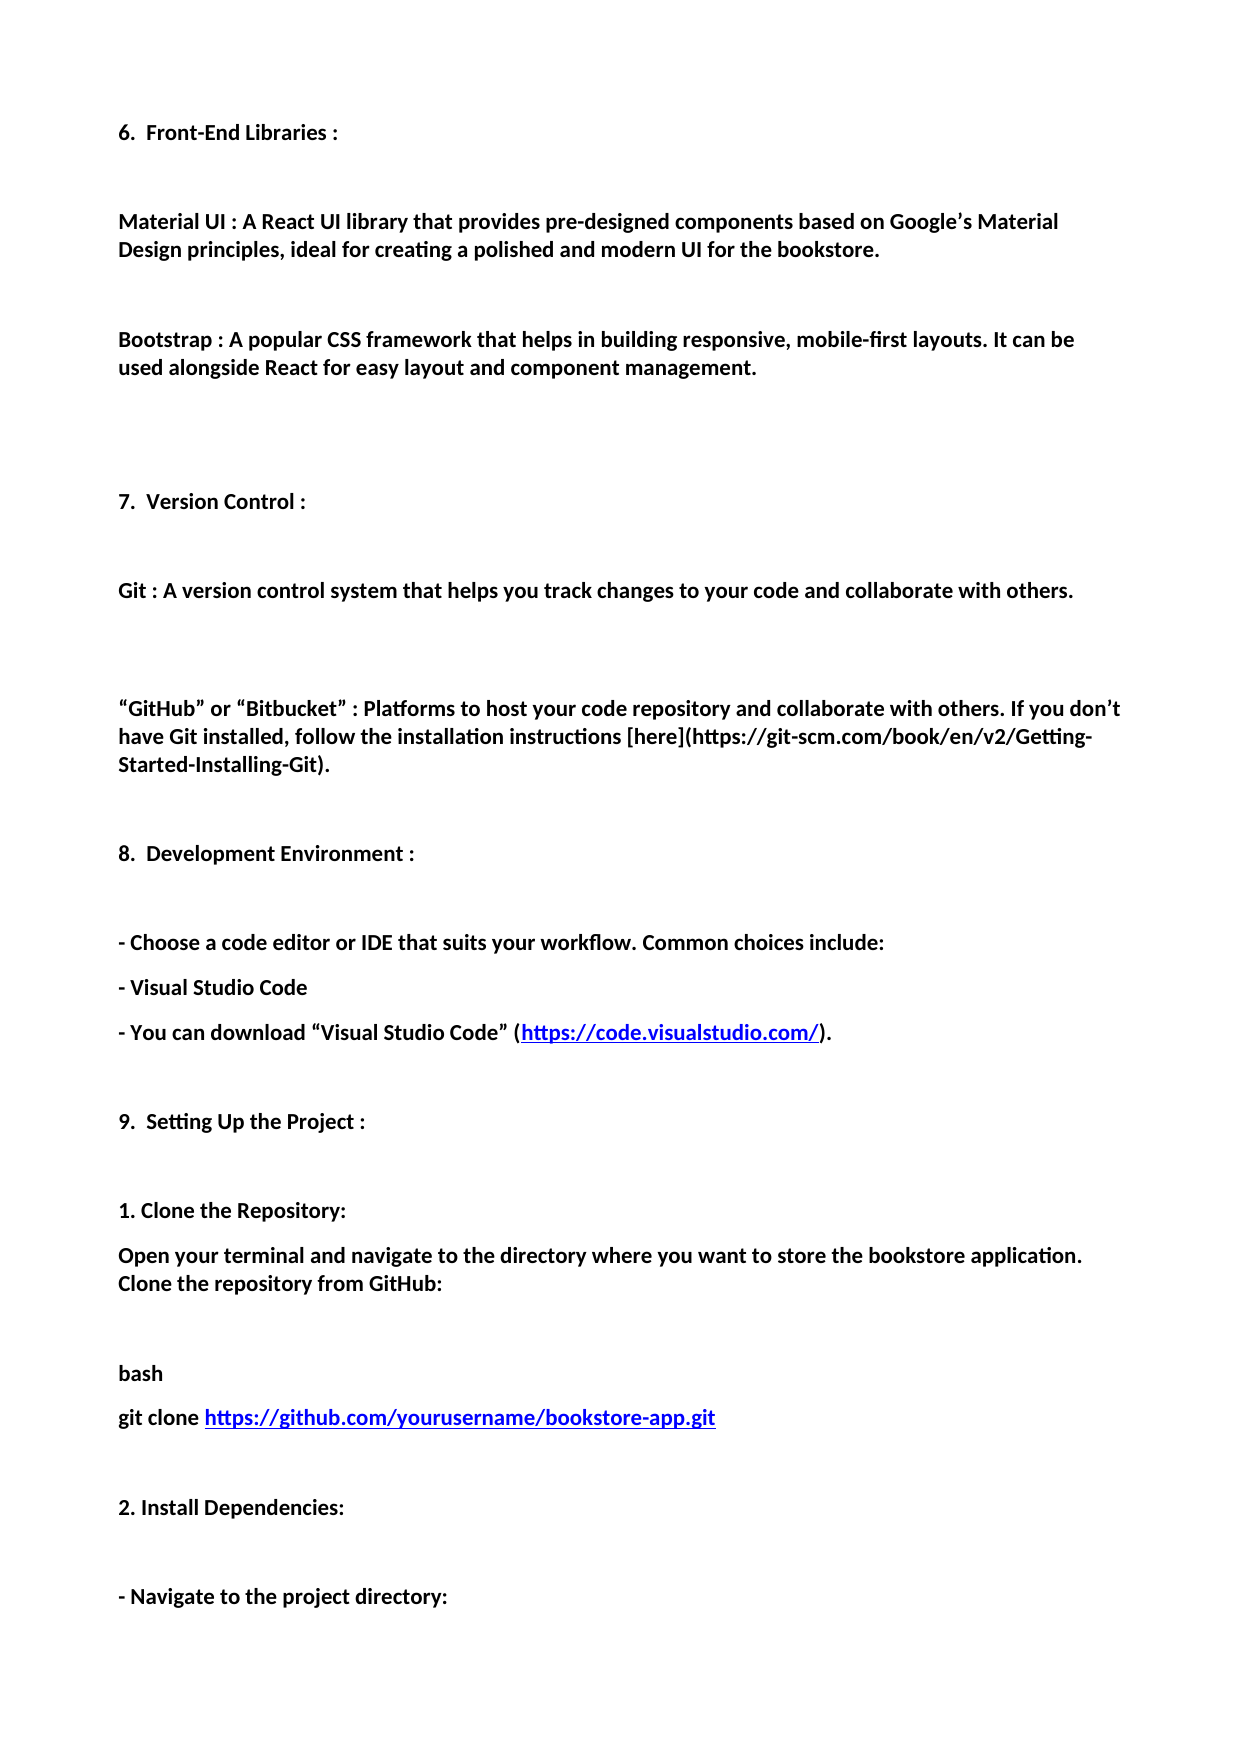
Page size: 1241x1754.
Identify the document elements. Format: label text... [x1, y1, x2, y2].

text git clone https://github.com/yourusername/bookstore-app.git [118, 1403, 1122, 1431]
text - Navigate to the project directory: [118, 1582, 1122, 1610]
text “GitHub” or “Bitbucket” : Platforms to host your code repository and collaborate with others. If you don’t have Git installed, follow the installation instructions [here](https://git-scm.com/book/en/v2/Getting-Started-Installing-Git). [118, 666, 1122, 778]
text Material UI : A React UI library that provides pre-designed components based on Google’s Material Design principles, ideal for creating a polished and modern UI for the bookstore. [118, 207, 1122, 263]
text Open your terminal and navigate to the directory where you want to store the bookstore application. Clone the repository from GitHub: [118, 1241, 1122, 1297]
text 8. Development Environment : [118, 839, 1122, 867]
text 1. Clone the Repository: [118, 1197, 1122, 1225]
text - You can download “Visual Studio Code” (https://code.visualstudio.com/). [118, 1018, 1122, 1046]
text - Choose a code editor or IDE that suits your workflow. Common choices include: [118, 928, 1122, 957]
text 7. Version Control : [118, 487, 1122, 515]
text 2. Install Dependencies: [118, 1493, 1122, 1521]
text bash [118, 1359, 1122, 1387]
text 9. Setting Up the Project : [118, 1107, 1122, 1135]
text Git : A version control system that helps you track changes to your code and collaborate with others. [118, 576, 1122, 604]
text - Visual Studio Code [118, 973, 1122, 1001]
text Bootstrap : A popular CSS framework that helps in building responsive, mobile-first layouts. It can be used alongside React for easy layout and component management. [118, 325, 1122, 381]
text 6. Front-End Libraries : [118, 118, 1122, 146]
